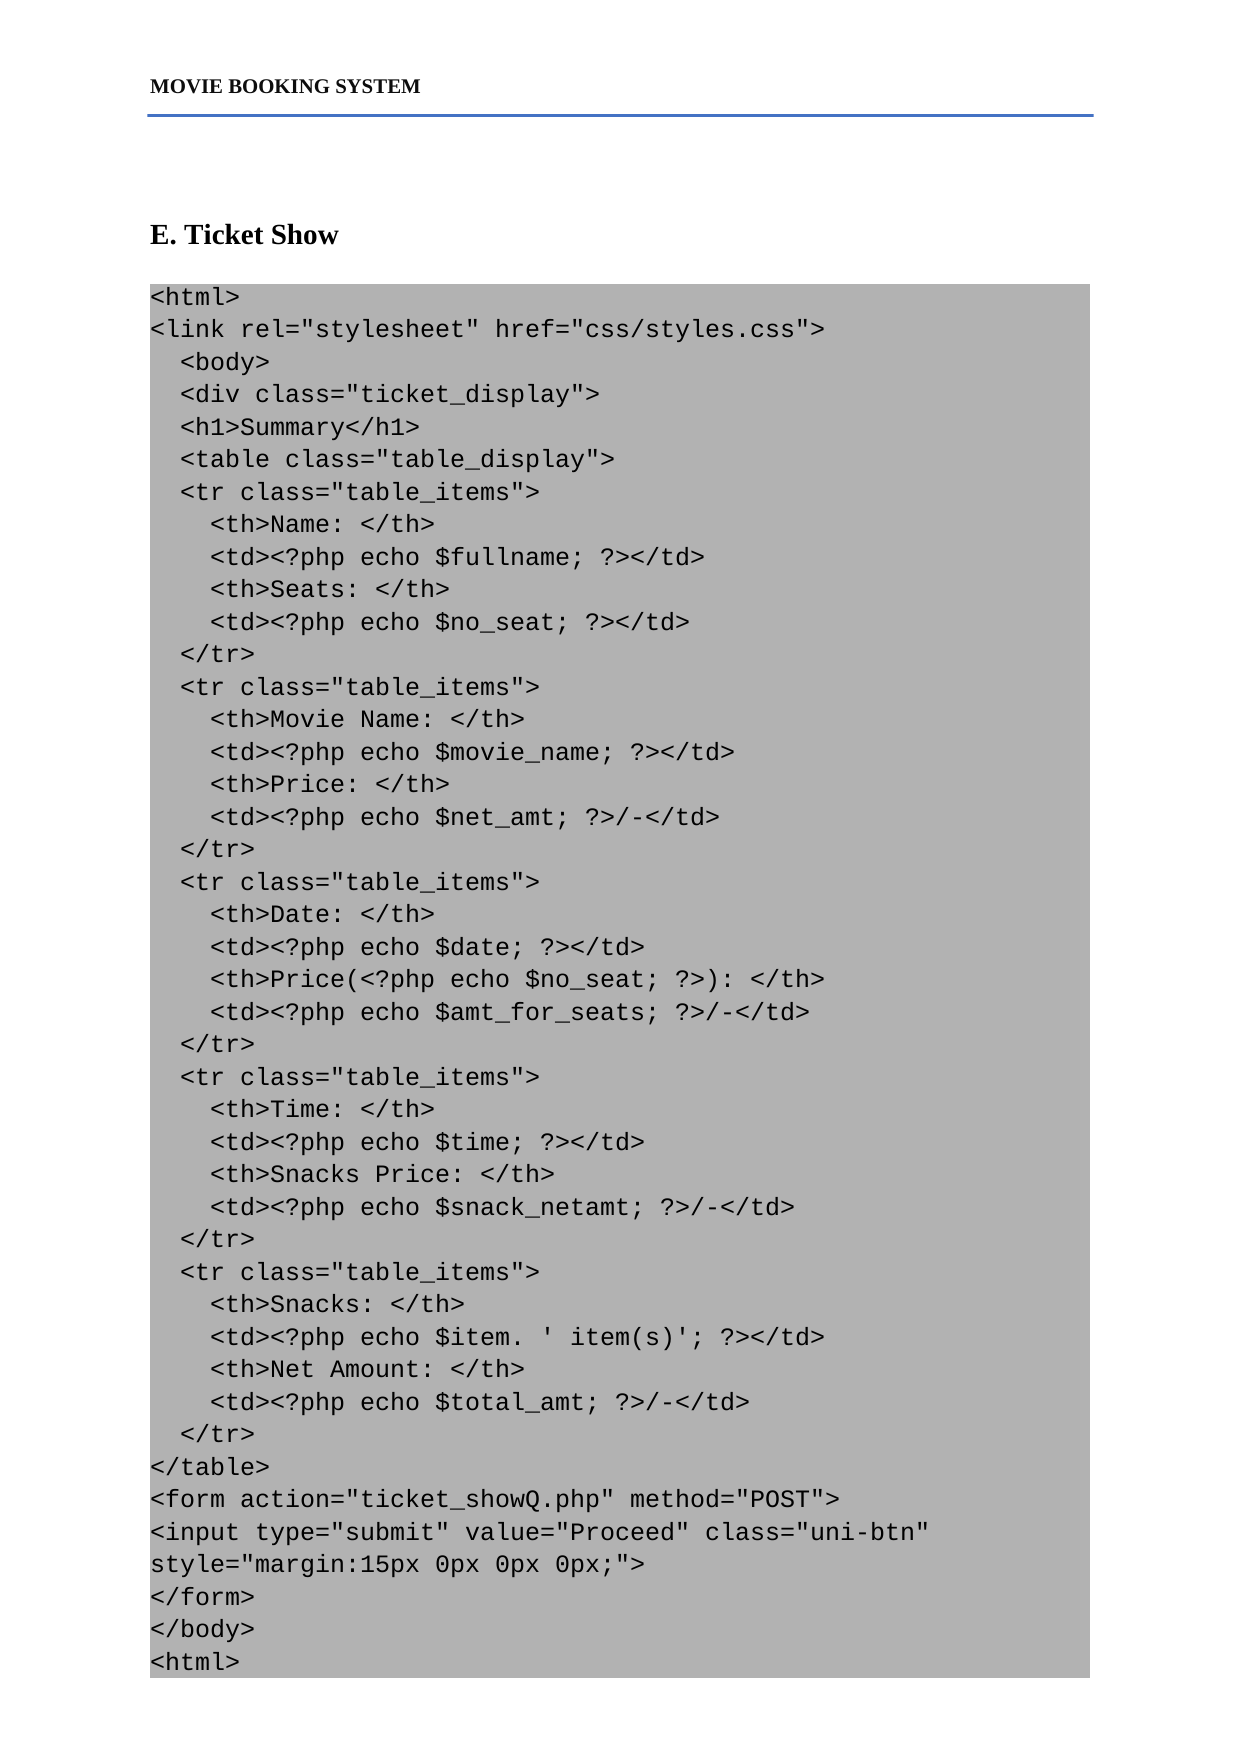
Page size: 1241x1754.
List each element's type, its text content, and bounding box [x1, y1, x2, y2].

text </tr> [150, 1422, 1090, 1450]
text <form action="ticket_showQ.php" method="POST"> [150, 1487, 1090, 1515]
text </tr> [150, 837, 1090, 865]
text </table> [150, 1454, 1090, 1483]
text <tr class="table_items"> [150, 674, 1090, 703]
text <div class="ticket_display"> [150, 382, 1090, 410]
text <h1>Summary</h1> [150, 414, 1090, 443]
text <td><?php echo $time; ?></td> [150, 1129, 1090, 1158]
text <th>Price(<?php echo $no_seat; ?>): </th> [150, 967, 1090, 995]
text <th>Snacks Price: </th> [150, 1162, 1090, 1190]
text <td><?php echo $no_seat; ?></td> [150, 609, 1090, 638]
text <td><?php echo $fullname; ?></td> [150, 544, 1090, 573]
text <html> [150, 284, 1090, 313]
text </form> [150, 1584, 1090, 1613]
text </tr> [150, 1227, 1090, 1255]
text <th>Date: </th> [150, 902, 1090, 930]
text <input type="submit" value="Proceed" class="uni-btn" style="margin:15px 0px 0px 0px;"> [150, 1519, 1090, 1580]
text <td><?php echo $total_amt; ?>/-</td> [150, 1389, 1090, 1418]
text <th>Snacks: </th> [150, 1292, 1090, 1320]
text <body> [150, 349, 1090, 378]
text <th>Movie Name: </th> [150, 707, 1090, 735]
text <td><?php echo $date; ?></td> [150, 934, 1090, 963]
text </body> [150, 1617, 1090, 1645]
text <td><?php echo $net_amt; ?>/-</td> [150, 804, 1090, 833]
text </tr> [150, 1032, 1090, 1060]
text <link rel="stylesheet" href="css/styles.css"> [150, 317, 1090, 345]
text <tr class="table_items"> [150, 479, 1090, 508]
text <td><?php echo $amt_for_seats; ?>/-</td> [150, 999, 1090, 1028]
text </tr> [150, 642, 1090, 670]
text <th>Time: </th> [150, 1097, 1090, 1125]
text <td><?php echo $movie_name; ?></td> [150, 739, 1090, 768]
text <html> [150, 1649, 1090, 1678]
text <tr class="table_items"> [150, 1064, 1090, 1093]
text <th>Price: </th> [150, 772, 1090, 800]
text <td><?php echo $item. ' item(s)'; ?></td> [150, 1324, 1090, 1353]
text <tr class="table_items"> [150, 1259, 1090, 1288]
text <th>Seats: </th> [150, 577, 1090, 605]
text <table class="table_display"> [150, 447, 1090, 475]
text <th>Name: </th> [150, 512, 1090, 540]
text <td><?php echo $snack_netamt; ?>/-</td> [150, 1194, 1090, 1223]
text <th>Net Amount: </th> [150, 1357, 1090, 1385]
text E. Ticket Show [150, 217, 1090, 251]
text <tr class="table_items"> [150, 869, 1090, 898]
